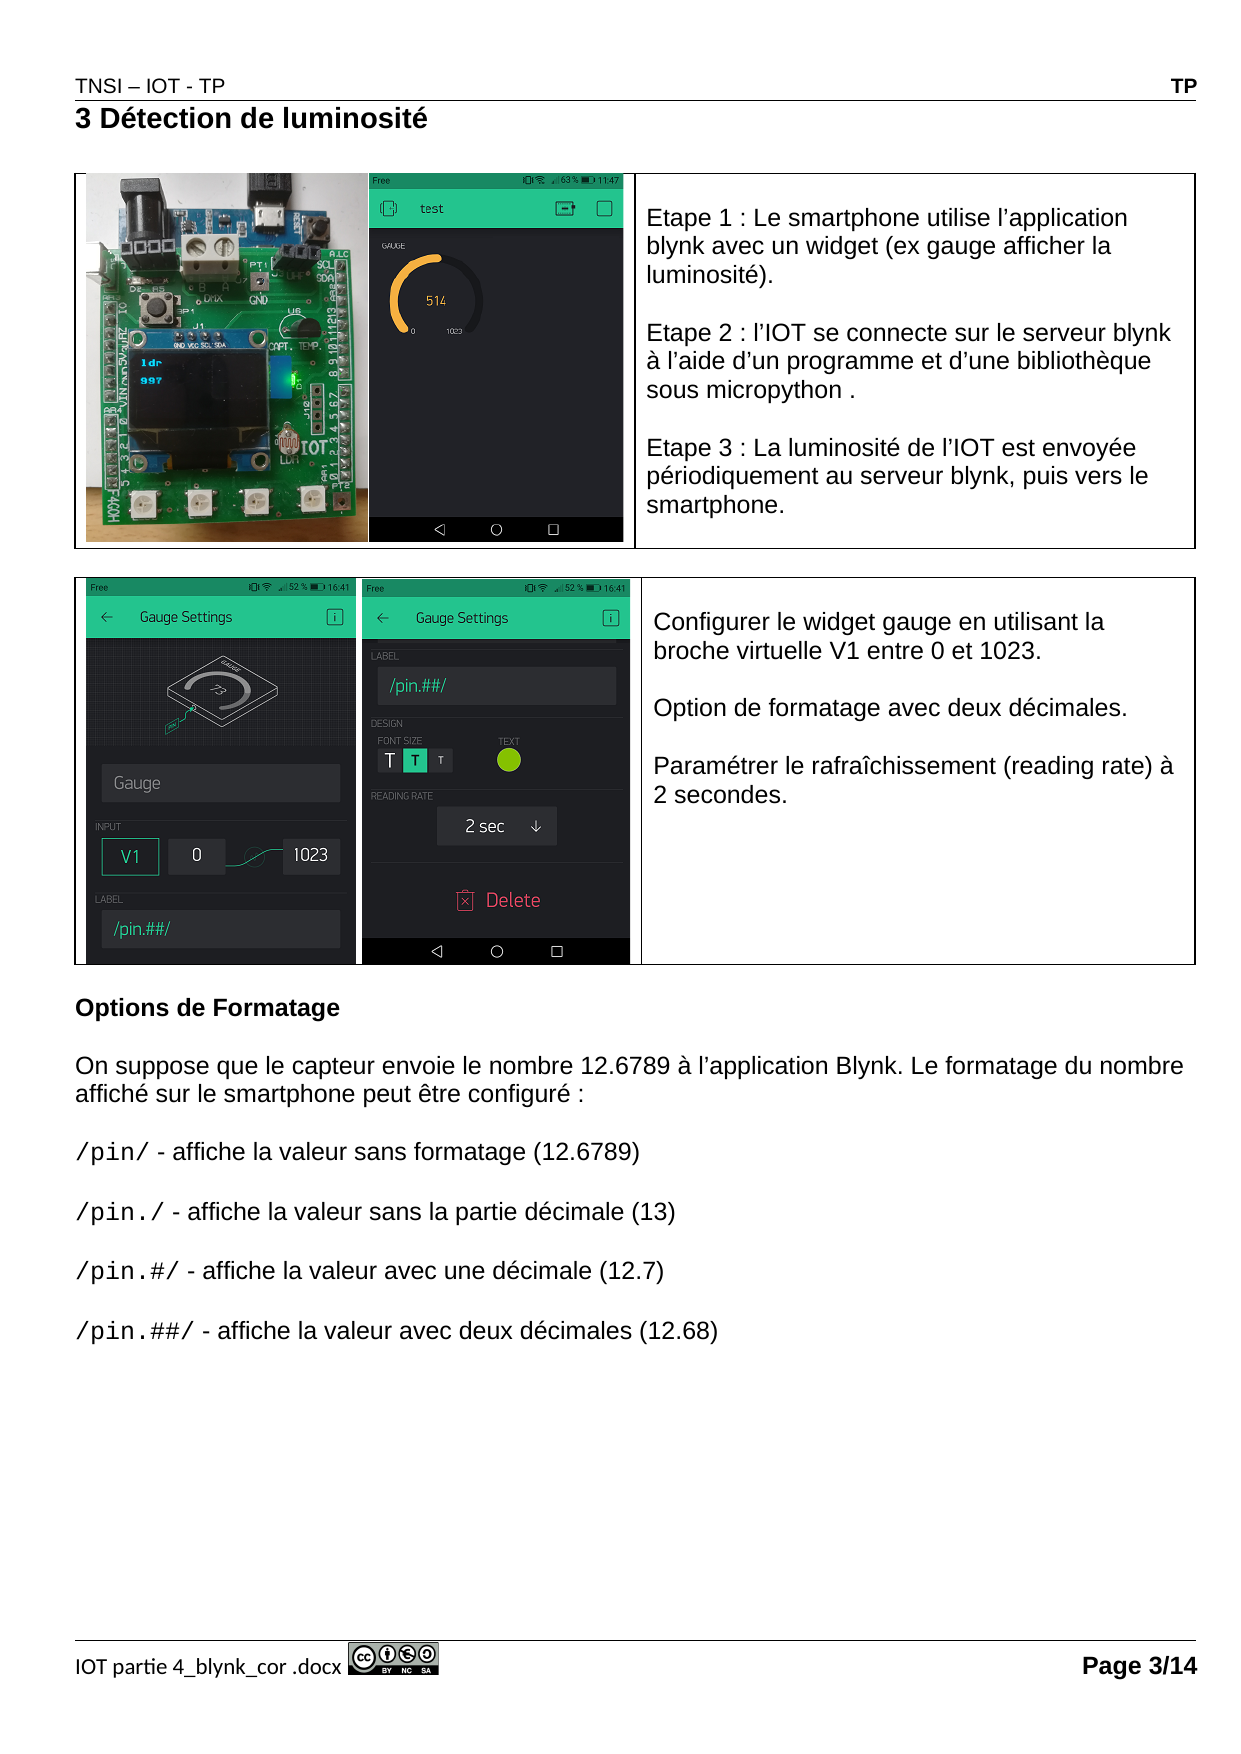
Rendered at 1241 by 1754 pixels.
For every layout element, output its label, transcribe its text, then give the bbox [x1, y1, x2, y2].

text On suppose que le capteur envoie le nombre 12.6789 à l’application Blynk. Le formatage du nombre affiché sur le smartphone peut être configuré : [75, 1051, 1196, 1108]
text /pin./ - affiche la valeur sans la partie décimale (13) [75, 1197, 1196, 1228]
table_header [76, 578, 86, 963]
text /pin.##/ - affiche la valeur avec deux décimales (12.68) [75, 1316, 1196, 1347]
picture [348, 1642, 439, 1675]
table_header [631, 578, 641, 963]
table_header Configurer le widget gauge en utilisant la broche virtuelle V1 entre 0 et 1023. Option de formatage avec deux décimales. Paramétrer le rafraîchissement (reading rate) à 2 secondes. [642, 578, 1194, 963]
table_header [76, 174, 634, 547]
text Options de Formatage [75, 993, 1196, 1022]
text /pin.#/ - affiche la valeur avec une décimale (12.7) [75, 1256, 1196, 1287]
table_header Etape 1 : Le smartphone utilise l’application blynk avec un widget (ex gauge afficher la luminosité). Etape 2 : l’IOT se connecte sur le serveur blynk à l’aide d’un programme et d’une bibliothèque sous micropython . Etape 3 : La luminosité de l’IOT est envoyée périodiquement au serveur blynk, puis vers le smartphone. [636, 174, 1194, 547]
text /pin/ - affiche la valeur sans formatage (12.6789) [75, 1137, 1196, 1168]
text 3 Détection de luminosité [75, 101, 1196, 134]
